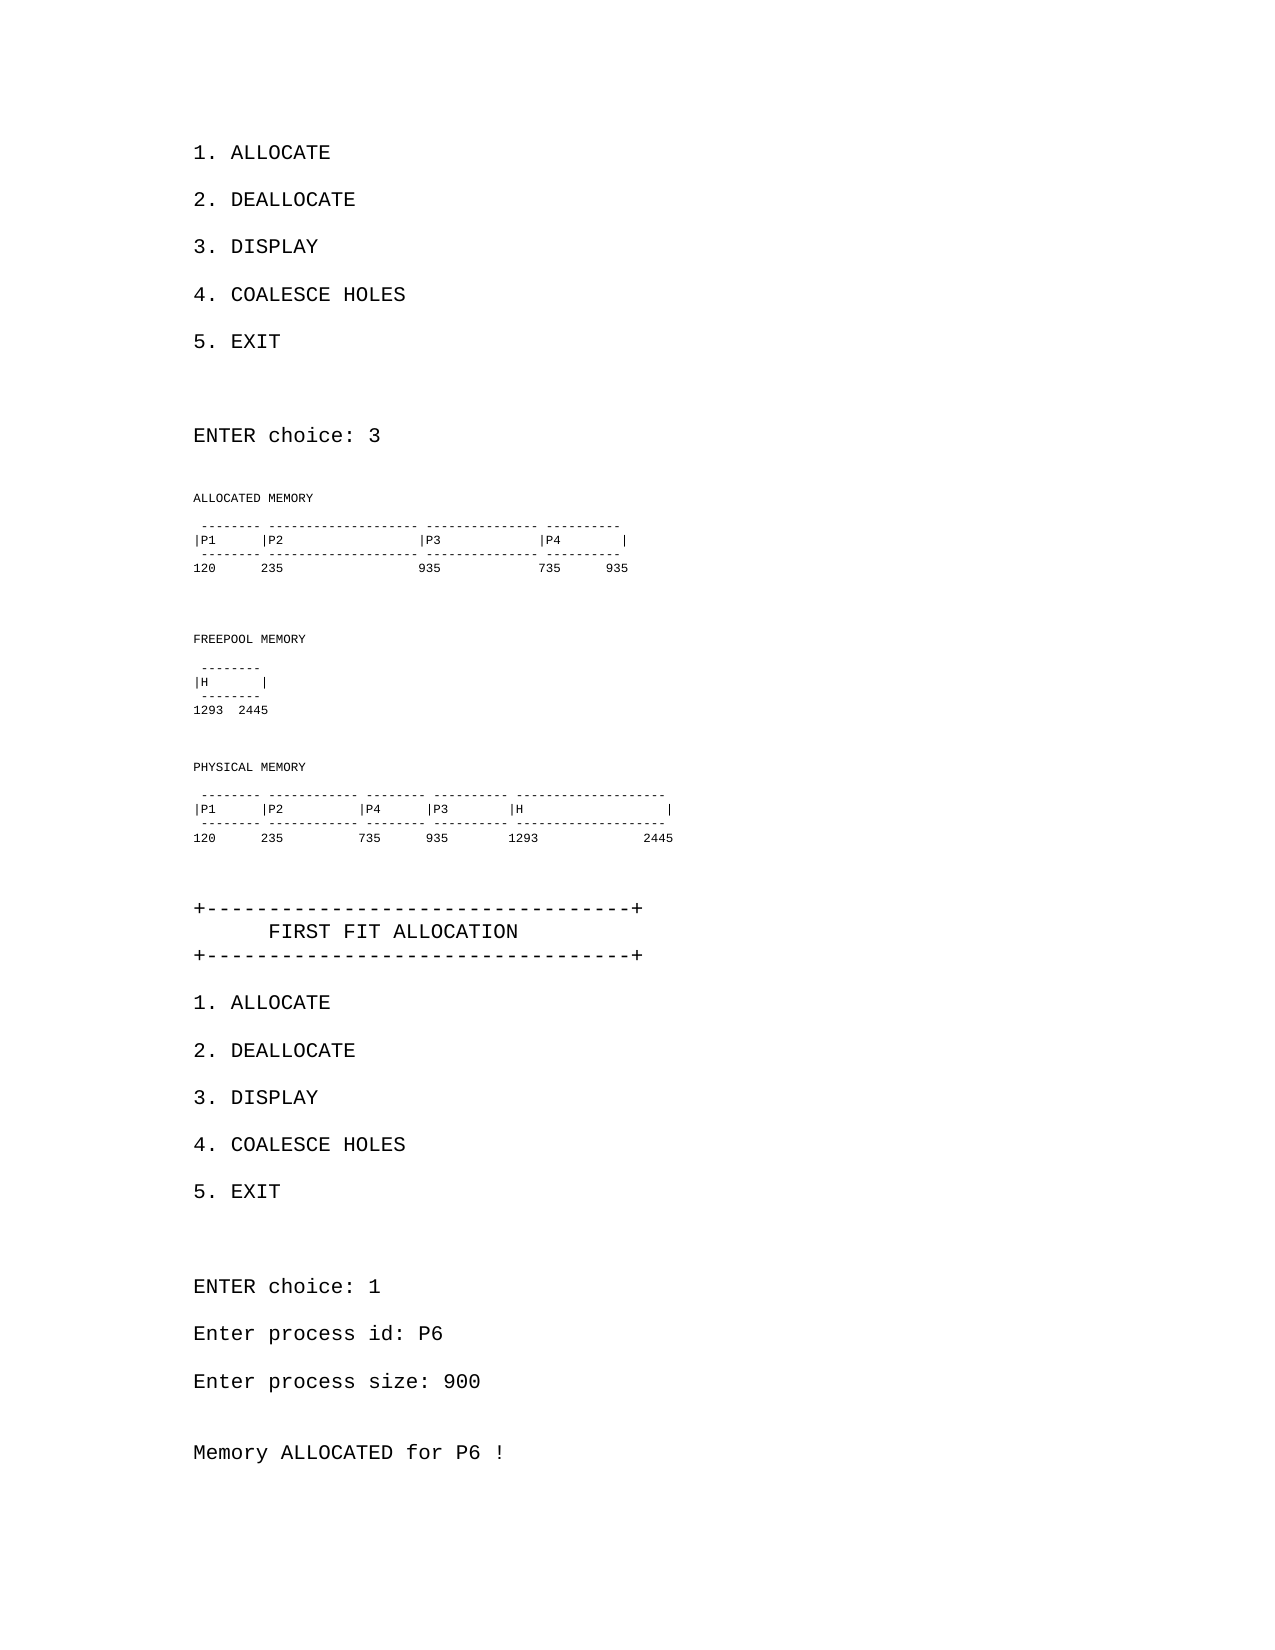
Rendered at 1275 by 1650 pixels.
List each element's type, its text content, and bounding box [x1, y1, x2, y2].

text |P1 |P2 |P3 |P4 | [118, 534, 1157, 548]
text Enter process id: P6 [118, 1323, 1157, 1347]
text -------- [118, 662, 1157, 676]
text PHYSICAL MEMORY [118, 761, 1157, 775]
text +----------------------------------+ [118, 945, 1157, 969]
text -------- ------------ -------- ---------- -------------------- [118, 817, 1157, 832]
text 3. DISPLAY [118, 236, 1157, 260]
text FREEPOOL MEMORY [118, 633, 1157, 647]
text 5. EXIT [118, 1182, 1157, 1205]
text |P1 |P2 |P4 |P3 |H | [118, 803, 1157, 817]
text +----------------------------------+ [118, 898, 1157, 921]
text ALLOCATED MEMORY [118, 492, 1157, 506]
text |H | [118, 676, 1157, 690]
text ENTER choice: 1 [118, 1276, 1157, 1300]
text 3. DISPLAY [118, 1087, 1157, 1111]
text 4. COALESCE HOLES [118, 1134, 1157, 1158]
text 120 235 735 935 1293 2445 [118, 832, 1157, 846]
text 1293 2445 [118, 704, 1157, 718]
text ENTER choice: 3 [118, 426, 1157, 449]
text -------- -------------------- --------------- ---------- [118, 548, 1157, 562]
text 4. COALESCE HOLES [118, 284, 1157, 307]
text 2. DEALLOCATE [118, 189, 1157, 213]
text Memory ALLOCATED for P6 ! [118, 1442, 1157, 1465]
text 1. ALLOCATE [118, 992, 1157, 1016]
text -------- -------------------- --------------- ---------- [118, 520, 1157, 534]
text 1. ALLOCATE [118, 142, 1157, 165]
text -------- ------------ -------- ---------- -------------------- [118, 789, 1157, 803]
text FIRST FIT ALLOCATION [118, 921, 1157, 945]
text Enter process size: 900 [118, 1371, 1157, 1394]
text -------- [118, 690, 1157, 704]
text 120 235 935 735 935 [118, 562, 1157, 577]
text 2. DEALLOCATE [118, 1040, 1157, 1063]
text 5. EXIT [118, 331, 1157, 354]
